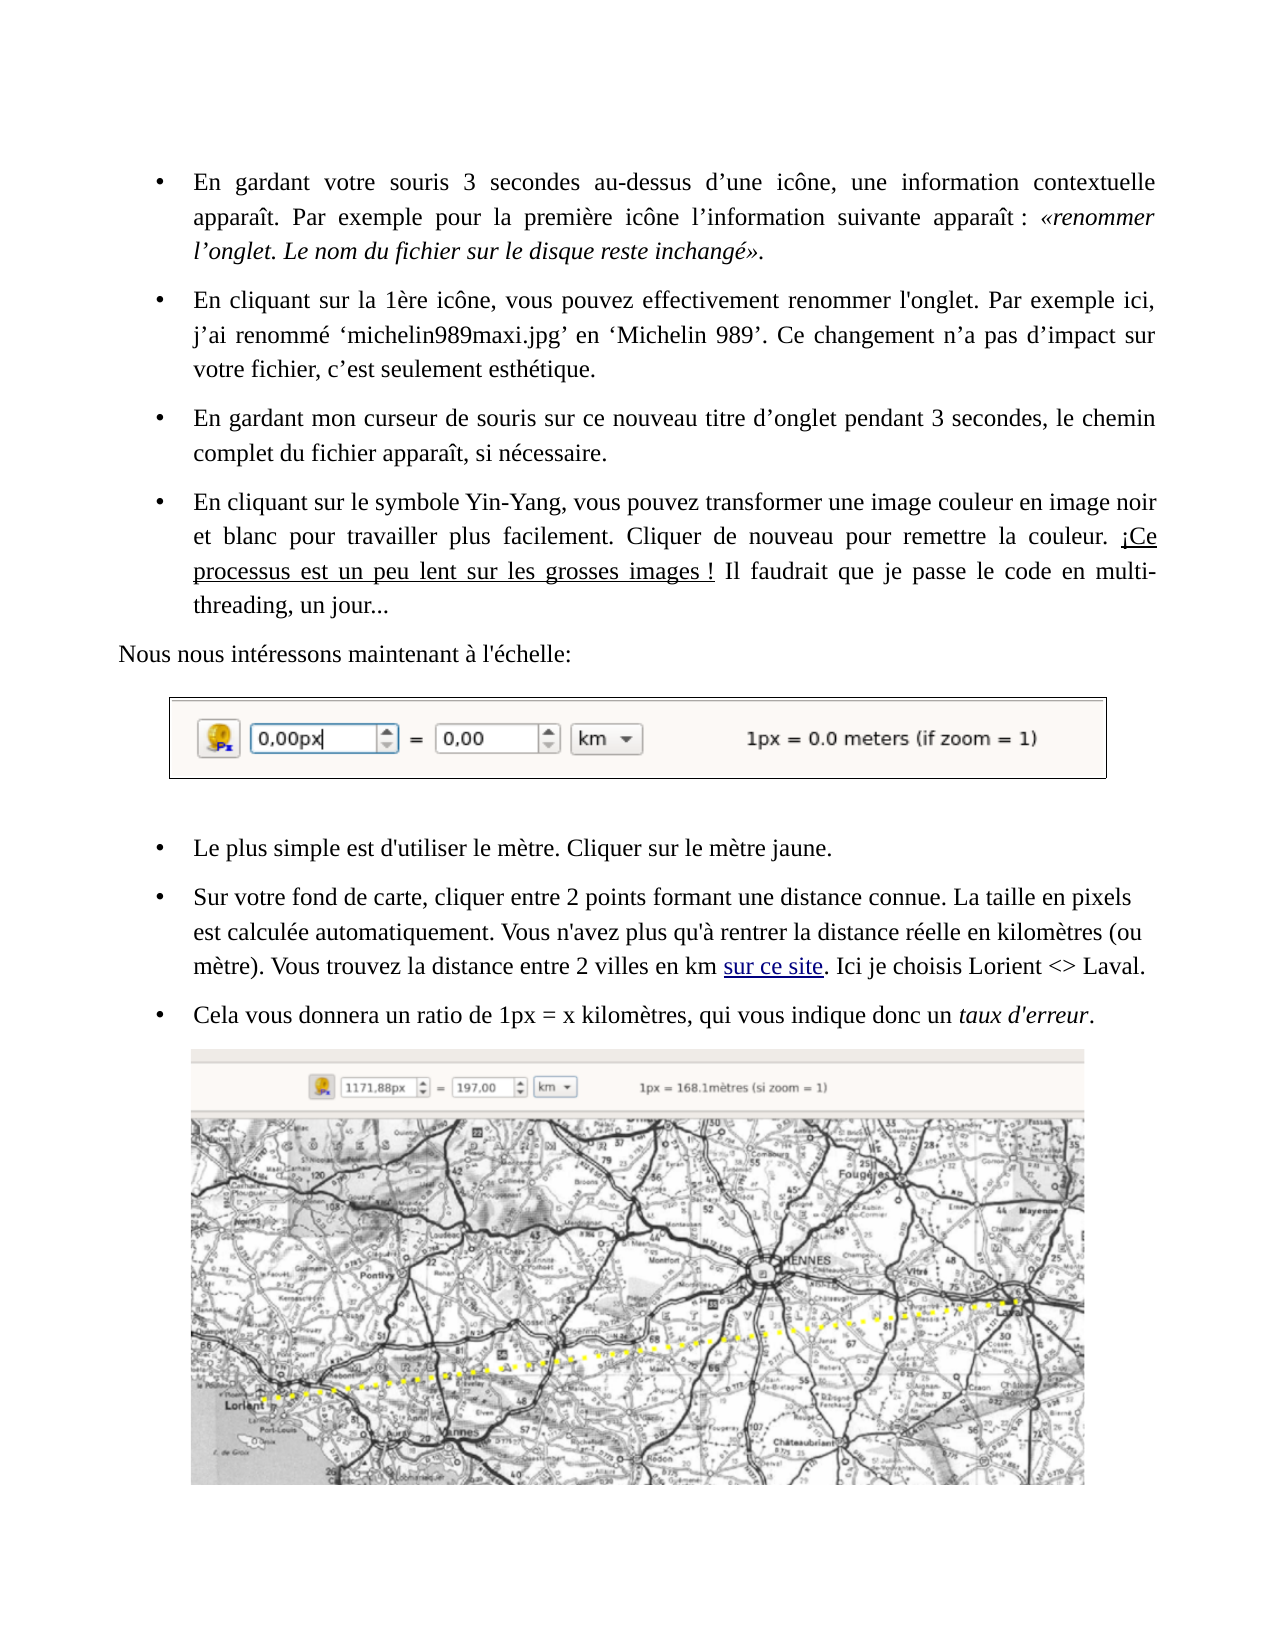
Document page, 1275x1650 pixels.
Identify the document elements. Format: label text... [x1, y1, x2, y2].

list Le plus simple est d'utiliser le mètre. Cliquer sur le mètre jaune. [156, 833, 1157, 862]
list Cela vous donnera un ratio de 1px = x kilomètres, qui vous indique donc un taux d'erreur. [156, 1000, 1157, 1029]
list En cliquant sur le symbole Yin-Yang, vous pouvez transformer une image couleur en image noir et blanc pour travailler plus facilement. Cliquer de nouveau pour remettre la couleur. ¡Ce processus est un peu lent sur les grosses images ! Il faudrait que je passe le code en multi-threading, un jour... [156, 487, 1157, 619]
list En gardant mon curseur de souris sur ce nouveau titre d’onglet pendant 3 secondes, le chemin complet du fichier apparaît, si nécessaire. [156, 403, 1157, 466]
picture [190, 1049, 1085, 1485]
picture [171, 700, 1104, 776]
list Sur votre fond de carte, cliquer entre 2 points formant une distance connue. La taille en pixels est calculée automatiquement. Vous n'avez plus qu'à rentrer la distance réelle en kilomètres (ou mètre). Vous trouvez la distance entre 2 villes en km sur ce site. Ici je choisis Lorient <> Laval. [156, 882, 1157, 980]
list En gardant votre souris 3 secondes au-dessus d’une icône, une information contextuelle apparaît. Par exemple pour la première icône l’information suivante apparaît : «renommer l’onglet. Le nom du fichier sur le disque reste inchangé». [156, 167, 1157, 265]
list En cliquant sur la 1ère icône, vous pouvez effectivement renommer l'onglet. Par exemple ici, j’ai renommé ‘michelin989maxi.jpg’ en ‘Michelin 989’. Ce changement n’a pas d’impact sur votre fichier, c’est seulement esthétique. [156, 285, 1157, 383]
text Nous nous intéressons maintenant à l'échelle: [118, 639, 1157, 668]
